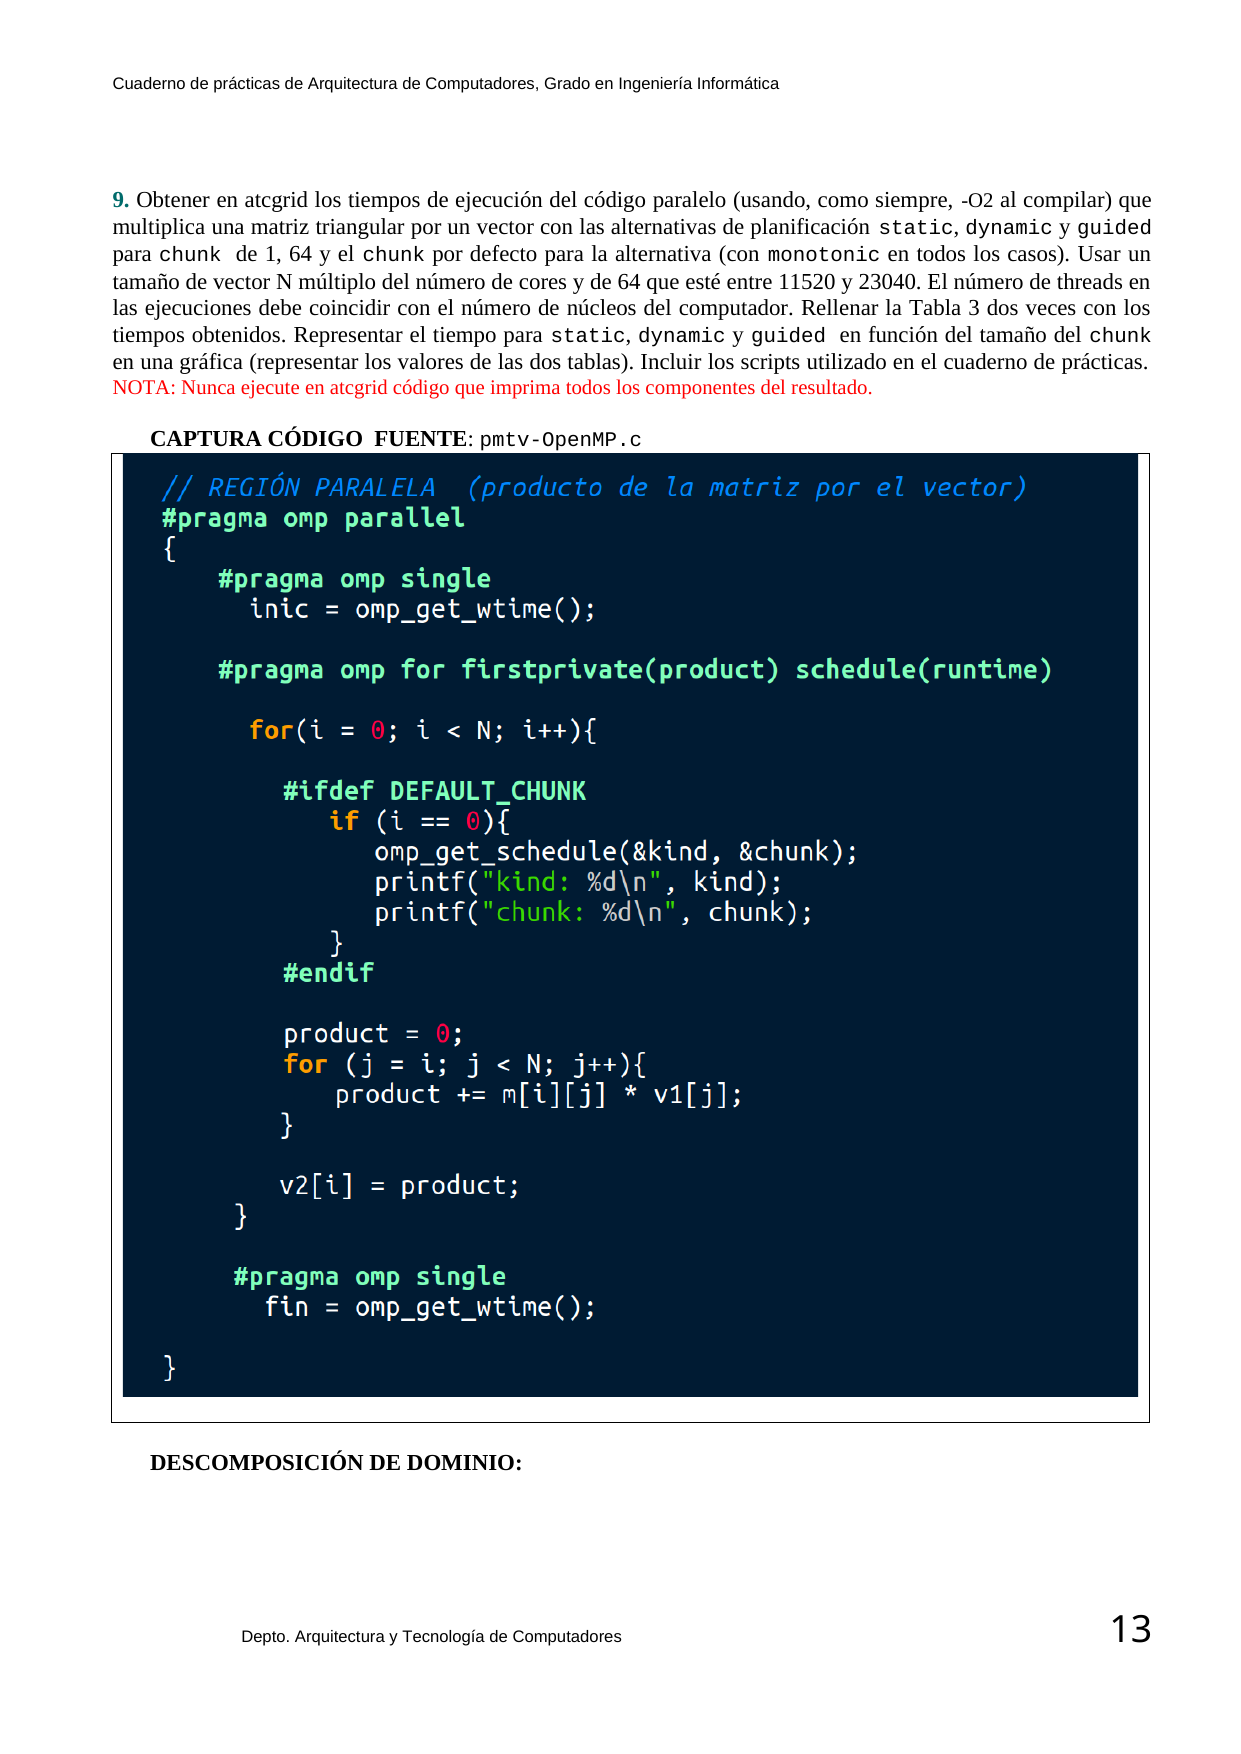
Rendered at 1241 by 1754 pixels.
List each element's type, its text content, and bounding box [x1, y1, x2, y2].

text DESCOMPOSICIÓN DE DOMINIO: [150, 1449, 1152, 1476]
list 9. Obtener en atcgrid los tiempos de ejecución del código paralelo (usando, como siempre, -O2 al compilar) que multiplica una matriz triangular por un vector con las alternativas de planificación static, dynamic y guided para chunk de 1, 64 y el chunk por defecto para la alternativa (con monotonic en todos los casos). Usar un tamaño de vector N múltiplo del número de cores y de 64 que esté entre 11520 y 23040. El número de threads en las ejecuciones debe coincidir con el número de núcleos del computador. Rellenar la Tabla 3 dos veces con los tiempos obtenidos. Representar el tiempo para static, dynamic y guided en función del tamaño del chunk en una gráfica (representar los valores de las dos tablas). Incluir los scripts utilizado en el cuaderno de prácticas. NOTA: Nunca ejecute en atcgrid código que imprima todos los componentes del resultado. [112, 187, 1152, 399]
text CAPTURA CÓDIGO FUENTE: pmtv-OpenMP.c [150, 425, 1152, 453]
table_header [112, 454, 1149, 1422]
picture [122, 453, 1139, 1397]
